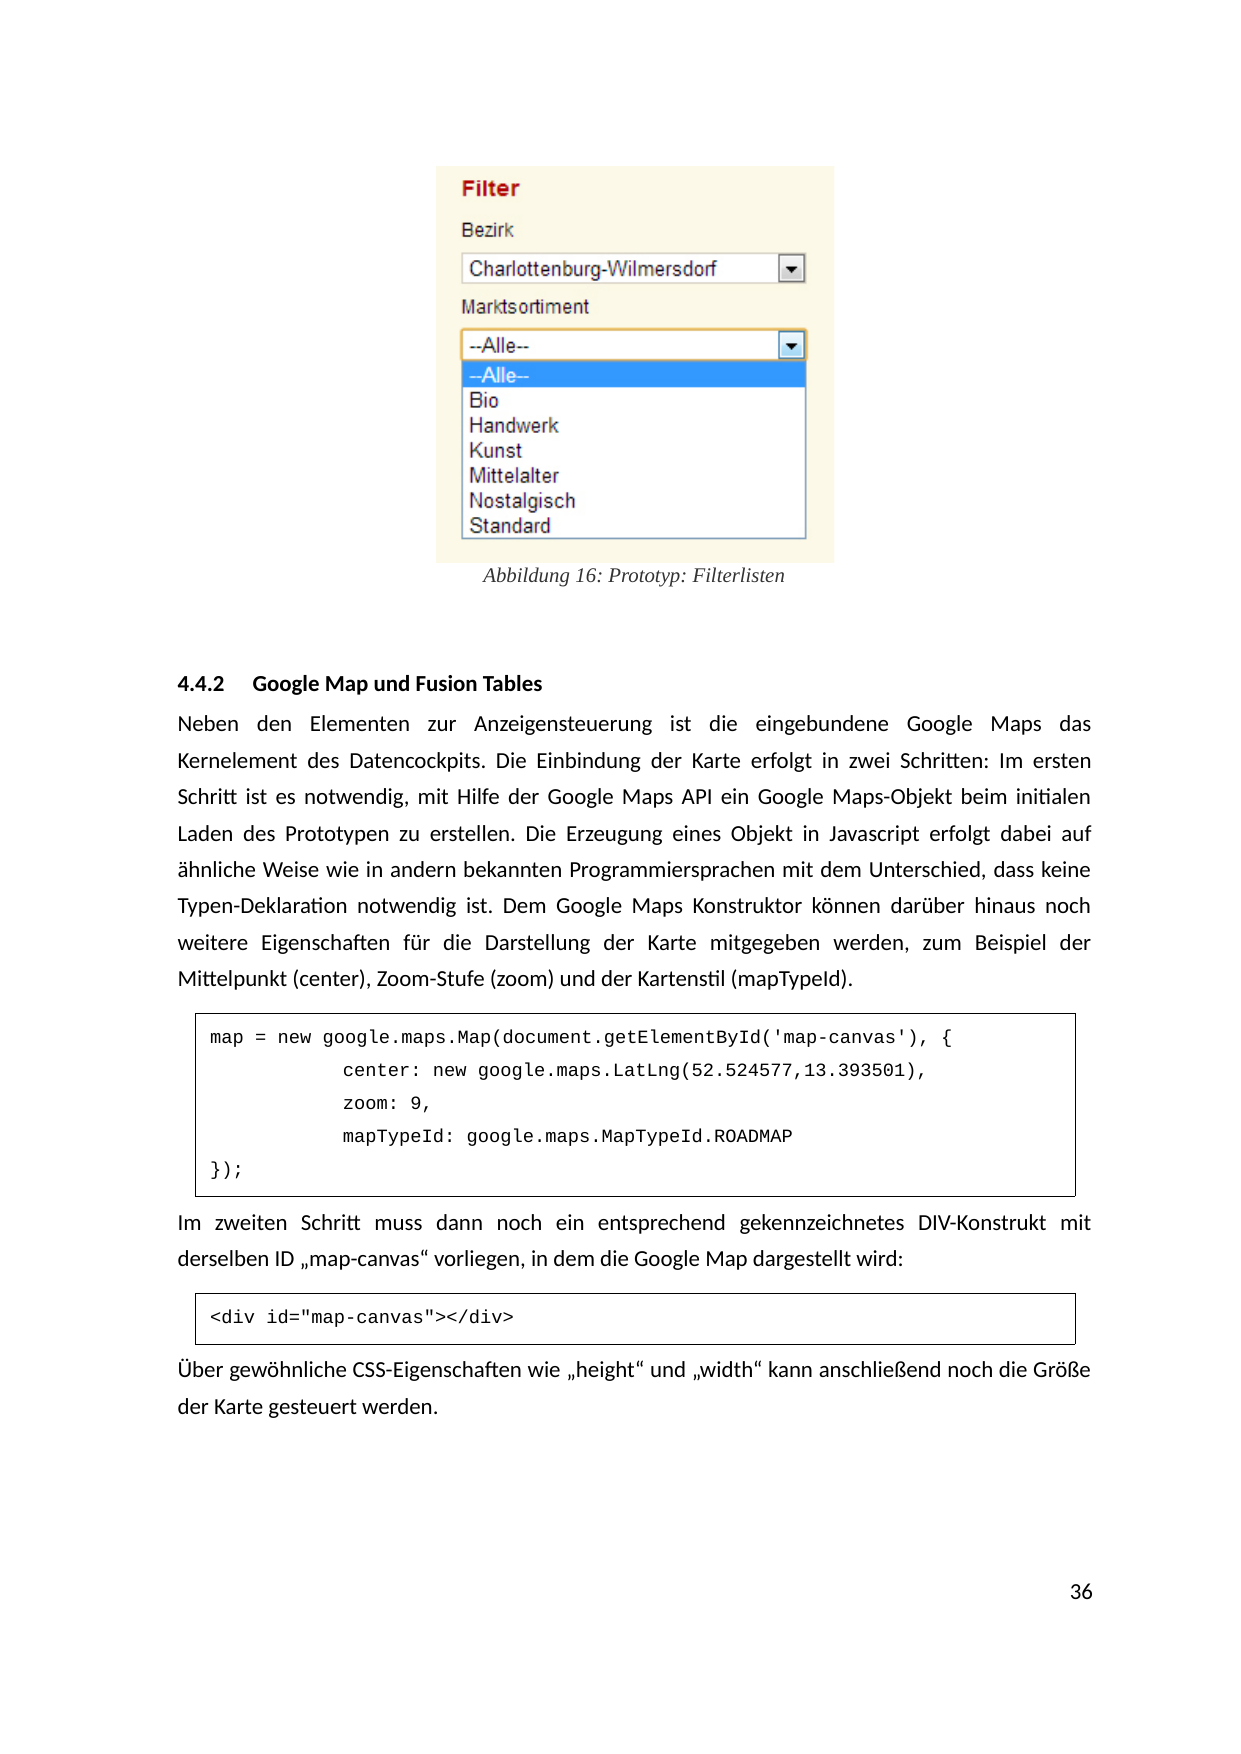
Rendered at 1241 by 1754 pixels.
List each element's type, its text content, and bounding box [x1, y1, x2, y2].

text Im zweiten Schritt muss dann noch ein entsprechend gekennzeichnetes DIV-Konstrukt mit derselben ID „map-canvas“ vorliegen, in dem die Google Map dargestellt wird: [177, 1208, 1093, 1272]
text map = new google.maps.Map(document.getElementById('map-canvas'), { [196, 1014, 1075, 1046]
text Neben den Elementen zur Anzeigensteuerung ist die eingebundene Google Maps das Kernelement des Datencockpits. Die Einbindung der Karte erfolgt in zwei Schritten: Im ersten Schritt ist es notwendig, mit Hilfe der Google Maps API ein Google Maps-Objekt beim initialen Laden des Prototypen zu erstellen. Die Erzeugung eines Objekt in Javascript erfolgt dabei auf ähnliche Weise wie in andern bekannten Programmiersprachen mit dem Unterschied, dass keine Typen-Deklaration notwendig ist. Dem Google Maps Konstruktor können darüber hinaus noch weitere Eigenschaften für die Darstellung der Karte mitgegeben werden, zum Beispiel der Mittelpunkt (center), Zoom-Stufe (zoom) und der Kartenstil (mapTypeId). [177, 709, 1093, 992]
picture [436, 166, 835, 563]
text Abbildung 16: Prototyp: Filterlisten [436, 563, 834, 587]
text }); [196, 1145, 1075, 1196]
subtitle Google Map und Fusion Tables [177, 669, 1093, 697]
text Über gewöhnliche CSS-Eigenschaften wie „height“ und „width“ kann anschließend noch die Größe der Karte gesteuert werden. [177, 1356, 1093, 1420]
text center: new google.maps.LatLng(52.524577,13.393501), [196, 1046, 1075, 1079]
text <div id="map-canvas"></div> [196, 1294, 1075, 1344]
text mapTypeId: google.maps.MapTypeId.ROADMAP [196, 1112, 1075, 1145]
text zoom: 9, [196, 1079, 1075, 1112]
